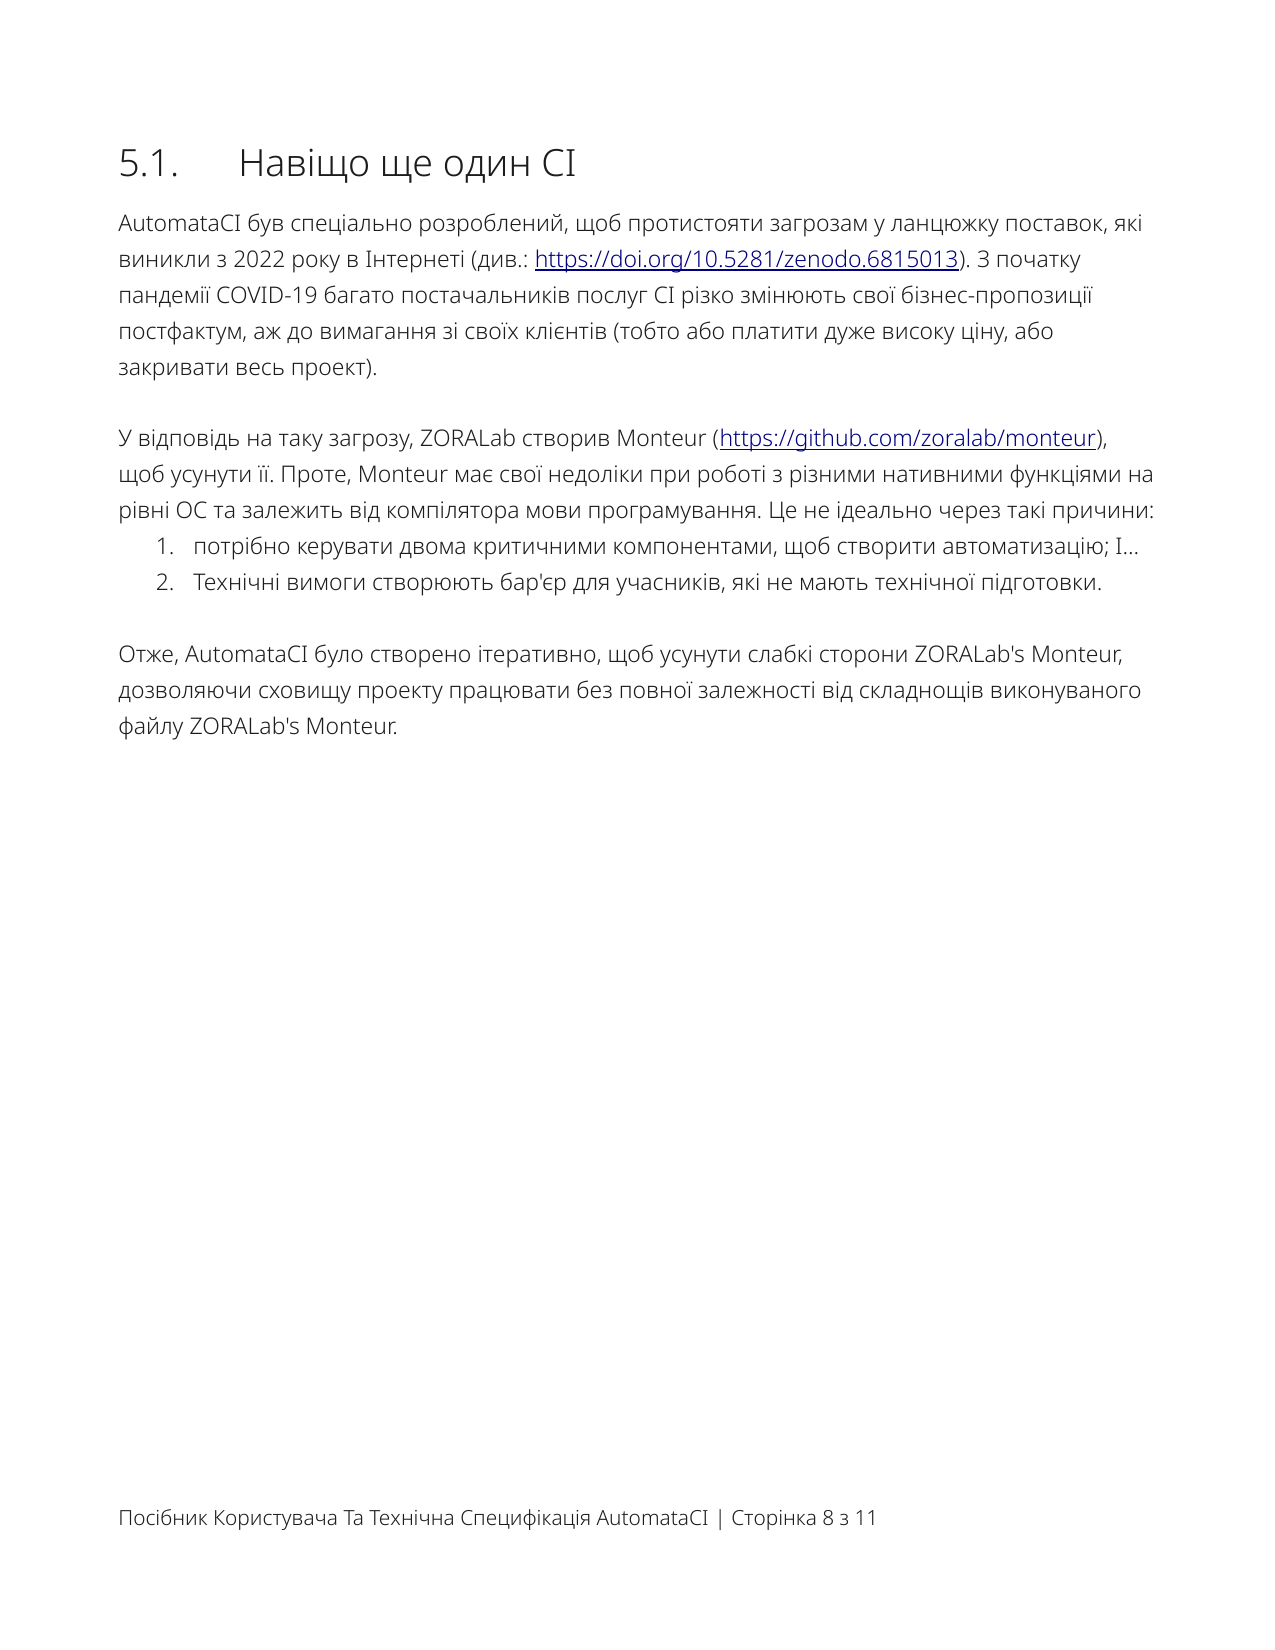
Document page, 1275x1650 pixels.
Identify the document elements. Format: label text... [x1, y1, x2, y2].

list потрібно керувати двома критичними компонентами, щоб створити автоматизацію; І... [156, 530, 1157, 561]
list Технічні вимоги створюють бар'єр для учасників, які не мають технічної підготовки. [156, 566, 1157, 597]
text У відповідь на таку загрозу, ZORALab створив Monteur (https://github.com/zoralab/monteur), щоб усунути її. Проте, Monteur має свої недоліки при роботі з різними нативними функціями на рівні ОС та залежить від компілятора мови програмування. Це не ідеально через такі причини: [118, 422, 1157, 526]
text AutomataCI був спеціально розроблений, щоб протистояти загрозам у ланцюжку поставок, які виникли з 2022 року в Інтернеті (див.: https://doi.org/10.5281/zenodo.6815013). З початку пандемії COVID-19 багато постачальників послуг CI різко змінюють свої бізнес-пропозиції постфактум, аж до вимагання зі своїх клієнтів (тобто або платити дуже високу ціну, або закривати весь проект). [118, 207, 1157, 382]
subtitle Навіщо ще один CI [118, 136, 1157, 187]
text Отже, AutomataCI було створено ітеративно, щоб усунути слабкі сторони ZORALab's Monteur, дозволяючи сховищу проекту працювати без повної залежності від складнощів виконуваного файлу ZORALab's Monteur. [118, 638, 1157, 741]
